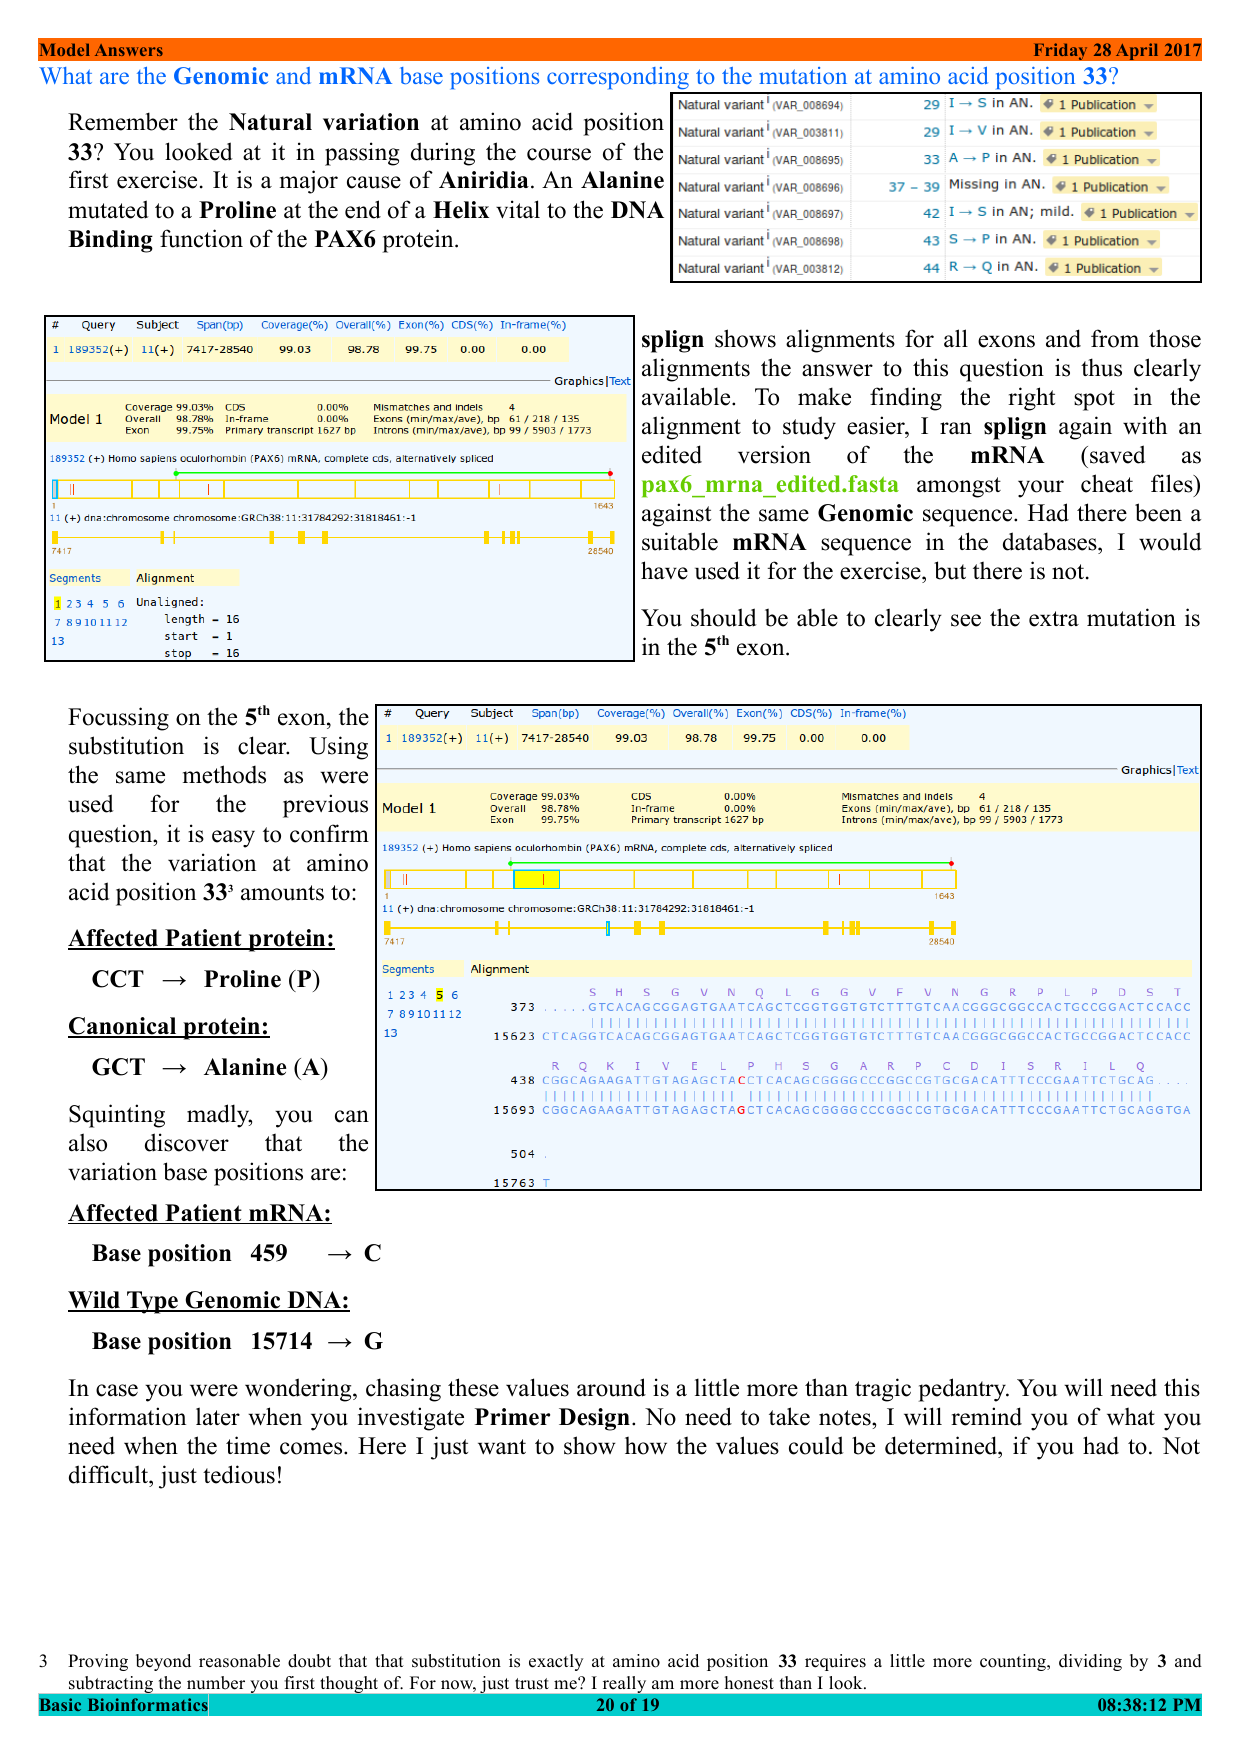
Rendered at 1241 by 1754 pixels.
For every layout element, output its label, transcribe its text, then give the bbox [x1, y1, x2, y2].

text Proving beyond reasonable doubt that that substitution is exactly at amino acid position 33 requires a little more counting, dividing by 3 and subtracting the number you first thought of. For now, just trust me? I really am more honest than I look. [38, 1649, 1202, 1693]
text Base position 15714 → G [68, 1326, 1202, 1355]
text GCT → Alanine (A) [68, 1052, 375, 1081]
picture [673, 94, 1200, 281]
text Focussing on the 5th exon, the substitution is clear. Using the same methods as were used for the previous question, it is easy to confirm that the variation at amino acid position 33 amounts to: [68, 702, 1202, 906]
text Squinting madly, you can also discover that the variation base positions are: [68, 1098, 375, 1186]
text Affected Patient mRNA: [68, 1197, 1202, 1227]
picture [377, 706, 1200, 1189]
text splign shows alignments for all exons and from those alignments the answer to this question is thus clearly available. To make finding the right spot in the alignment to study easier, I ran splign again with an edited version of the mRNA (saved as pax6_mrna_edited.fasta amongst your cheat files) against the same Genomic sequence. Had there been a suitable mRNA sequence in the databases, I would have used it for the exercise, but there is not. [635, 323, 1202, 585]
text Canonical protein: [68, 1011, 375, 1040]
text In case you were wondering, chasing these values around is a little more than tragic pedantry. You will need this information later when you investigate Primer Design. No need to take notes, I will remind you of what you need when the time comes. Here I just want to show how the values could be determined, if you had to. Not difficult, just tedious! [68, 1373, 1202, 1489]
text What are the Genomic and mRNA base positions corresponding to the mutation at amino acid position 33? [38, 61, 1202, 89]
text Affected Patient protein: [68, 923, 375, 952]
text Wild Type Genomic DNA: [68, 1285, 1202, 1314]
text You should be able to clearly see the extra mutation is in the 5th exon. [635, 603, 1202, 661]
text Base position 459 → C [68, 1238, 1202, 1267]
text CCT → Proline (P) [68, 964, 375, 993]
picture [46, 317, 633, 660]
text Remember the Natural variation at amino acid position 33? You looked at it in passing during the course of the first exercise. It is a major cause of Aniridia. An Alanine mutated to a Proline at the end of a Helix vital to the DNA Binding function of the PAX6 protein. [68, 107, 670, 253]
